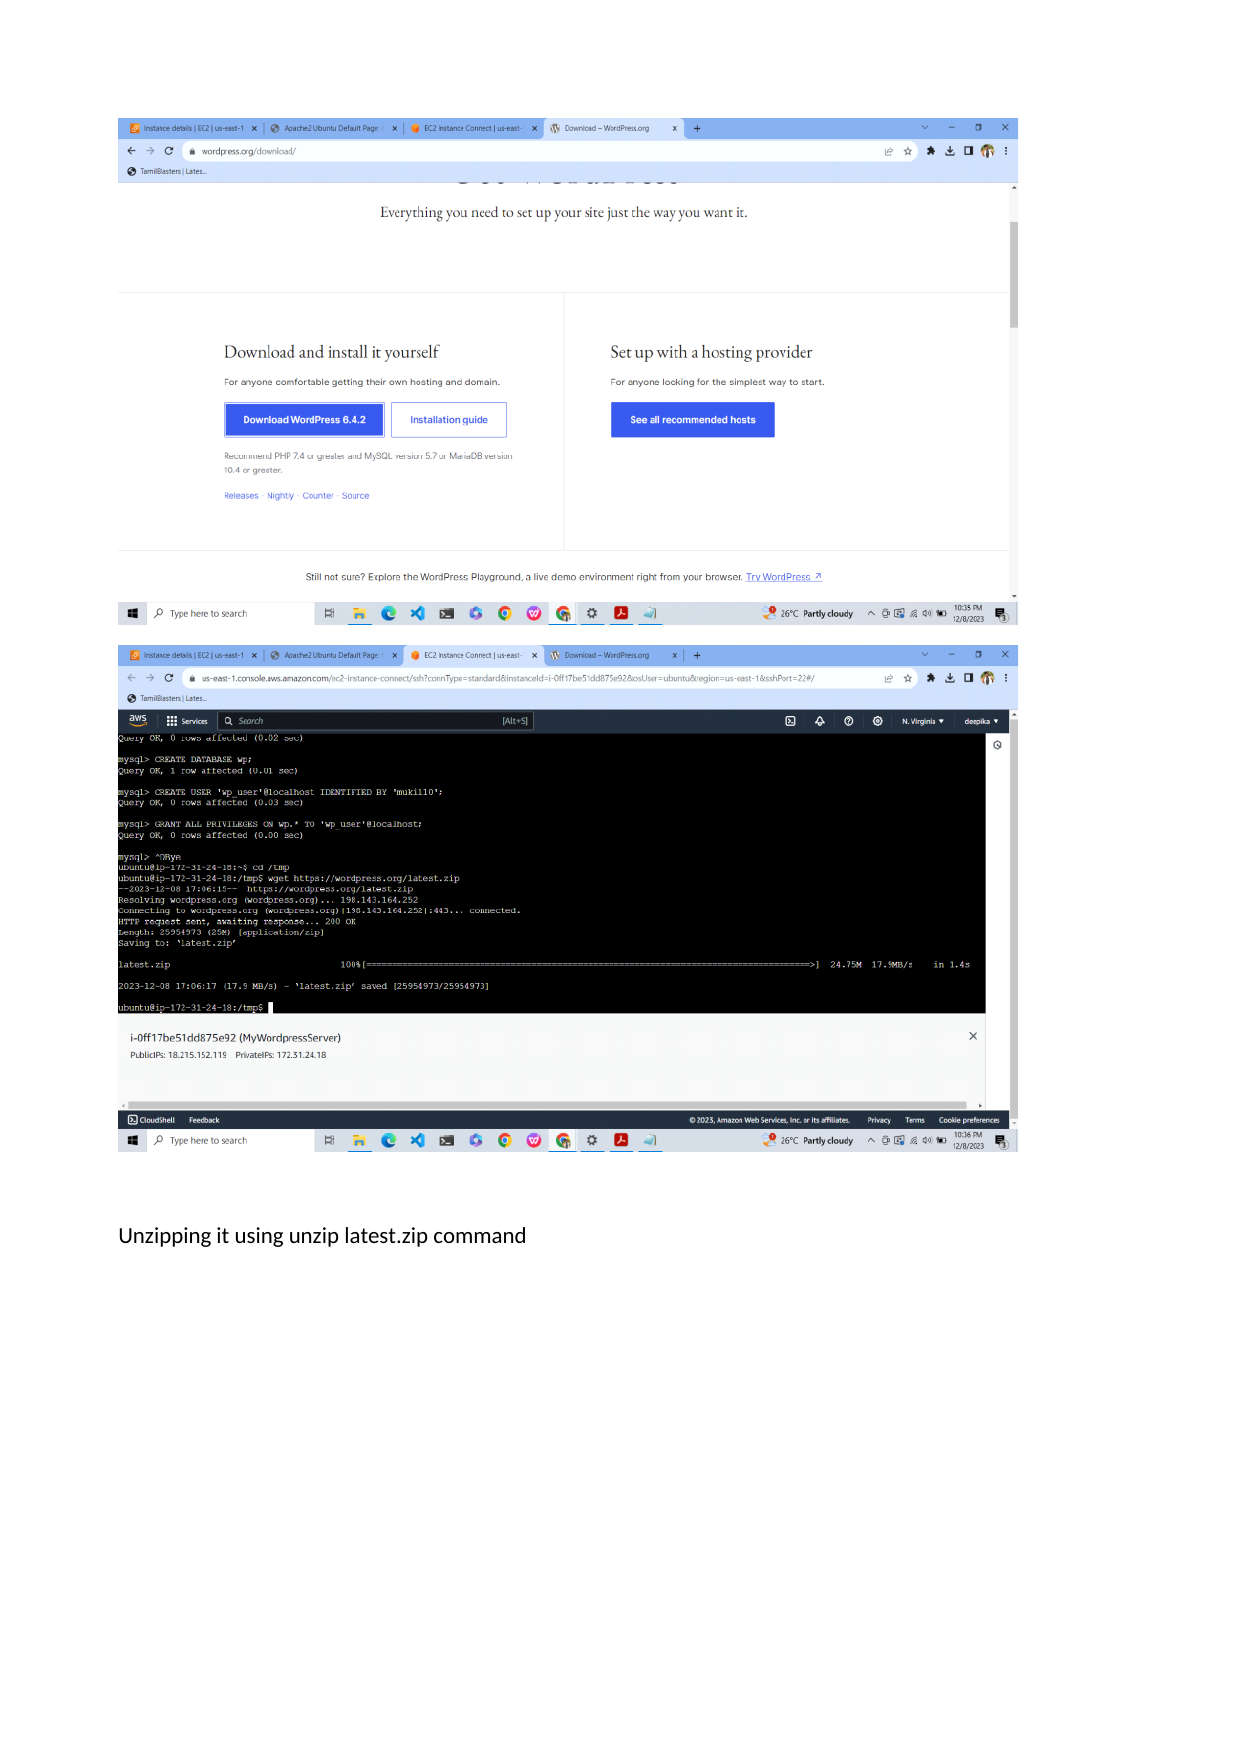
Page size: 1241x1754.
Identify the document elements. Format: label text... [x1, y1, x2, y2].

text Unzipping it using unzip latest.zip command [118, 1221, 1122, 1249]
